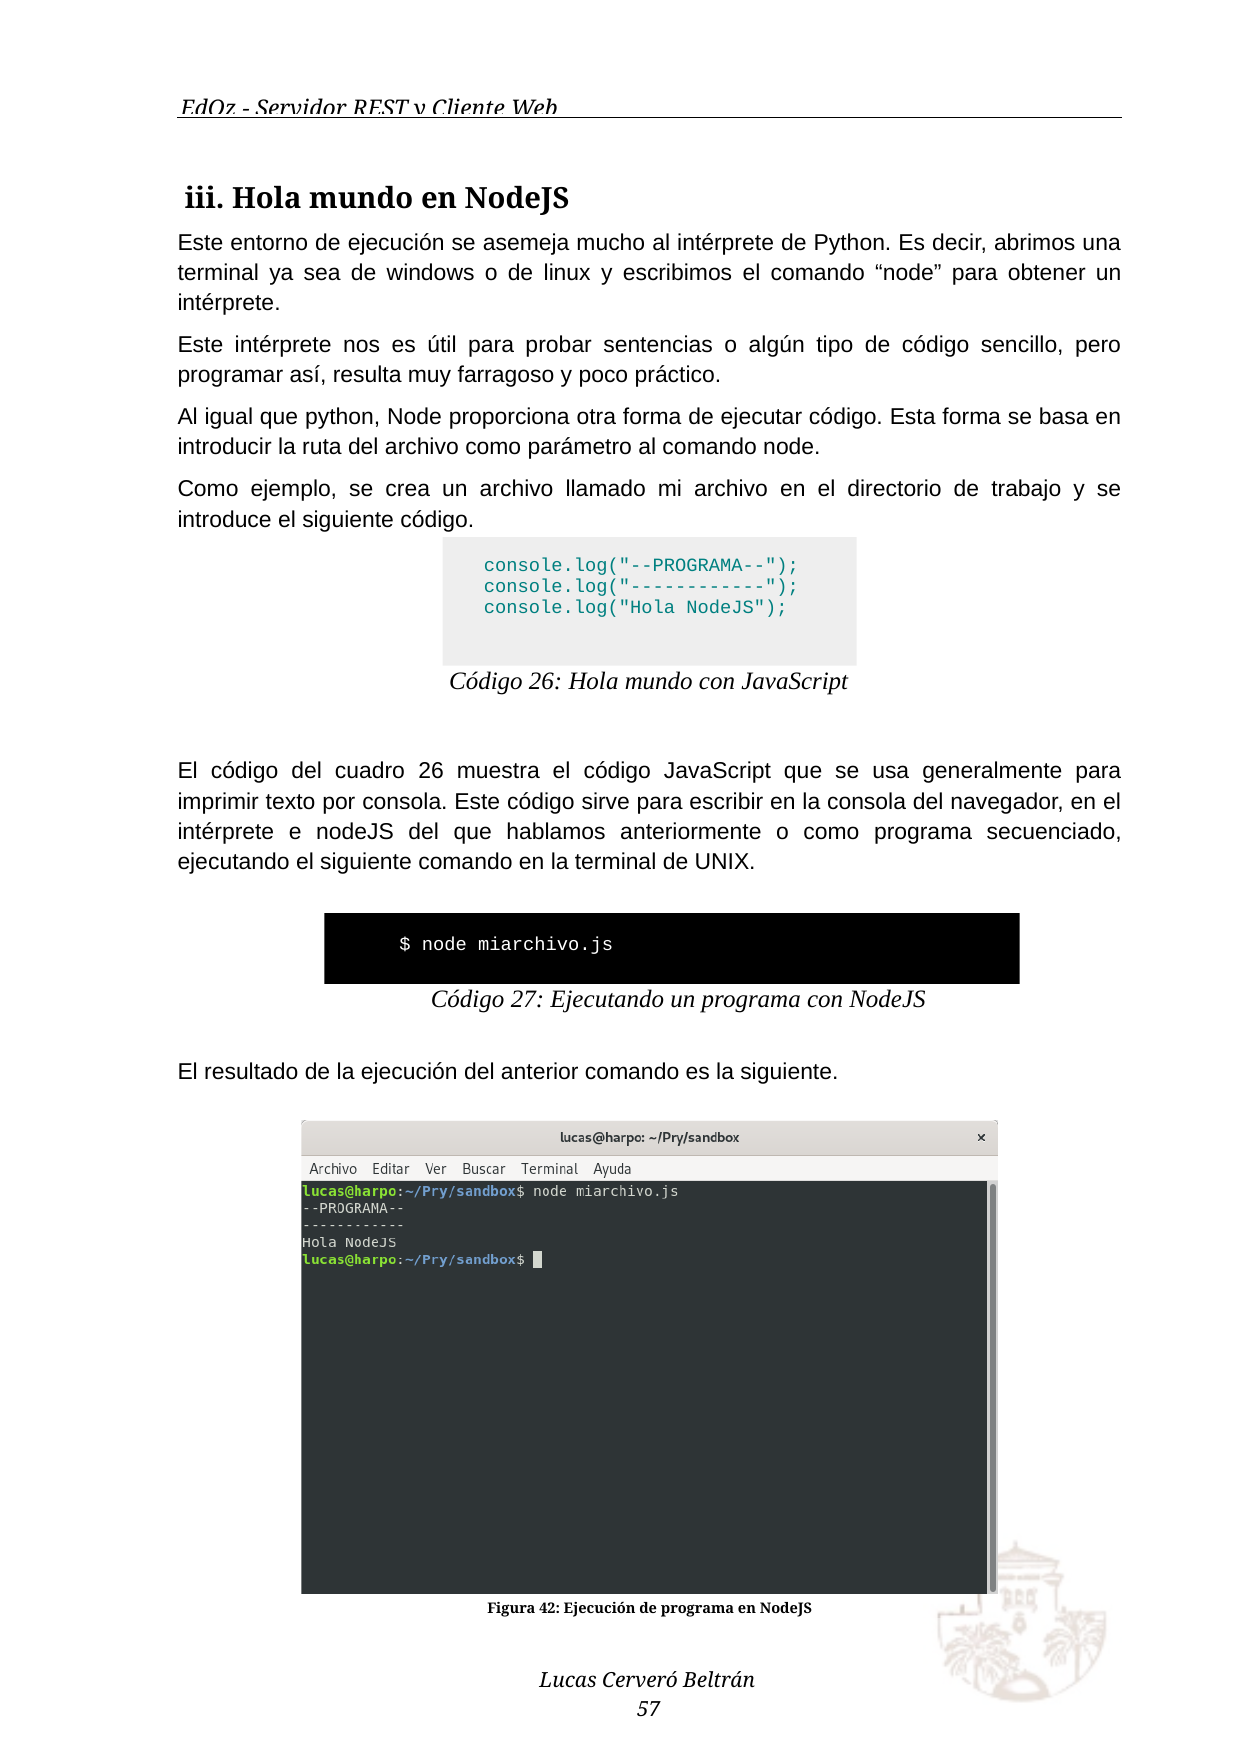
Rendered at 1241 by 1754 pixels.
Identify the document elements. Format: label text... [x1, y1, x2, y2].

text Código 27: Ejecutando un programa con NodeJS [324, 912, 1034, 1013]
list Este entorno de ejecución se asemeja mucho al intérprete de Python. Es decir, abrimos una terminal ya sea de windows o de linux y escribimos el comando “node” para obtener un intérprete. [177, 228, 1122, 315]
text Figura 42: Ejecución de programa en NodeJS [301, 1594, 998, 1617]
text El resultado de la ejecución del anterior comando es la siguiente. [177, 1058, 1122, 1084]
text El código del cuadro 26 muestra el código JavaScript que se usa generalmente para imprimir texto por consola. Este código sirve para escribir en la consola del navegador, en el intérprete e nodeJS del que hablamos anteriormente o como programa secuenciado, ejecutando el siguiente comando en la terminal de UNIX. [177, 757, 1122, 874]
picture [301, 1120, 998, 1594]
list Este intérprete nos es útil para probar sentencias o algún tipo de código sencillo, pero programar así, resulta muy farragoso y poco práctico. [177, 331, 1122, 387]
text Código 26: Hola mundo con JavaScript [442, 666, 857, 694]
list Al igual que python, Node proporciona otra forma de ejecutar código. Esta forma se basa en introducir la ruta del archivo como parámetro al comando node. [177, 403, 1122, 460]
list Hola mundo en NodeJS [177, 177, 1122, 217]
list Como ejemplo, se crea un archivo llamado mi archivo en el directorio de trabajo y se introduce el siguiente código. [177, 475, 1122, 532]
